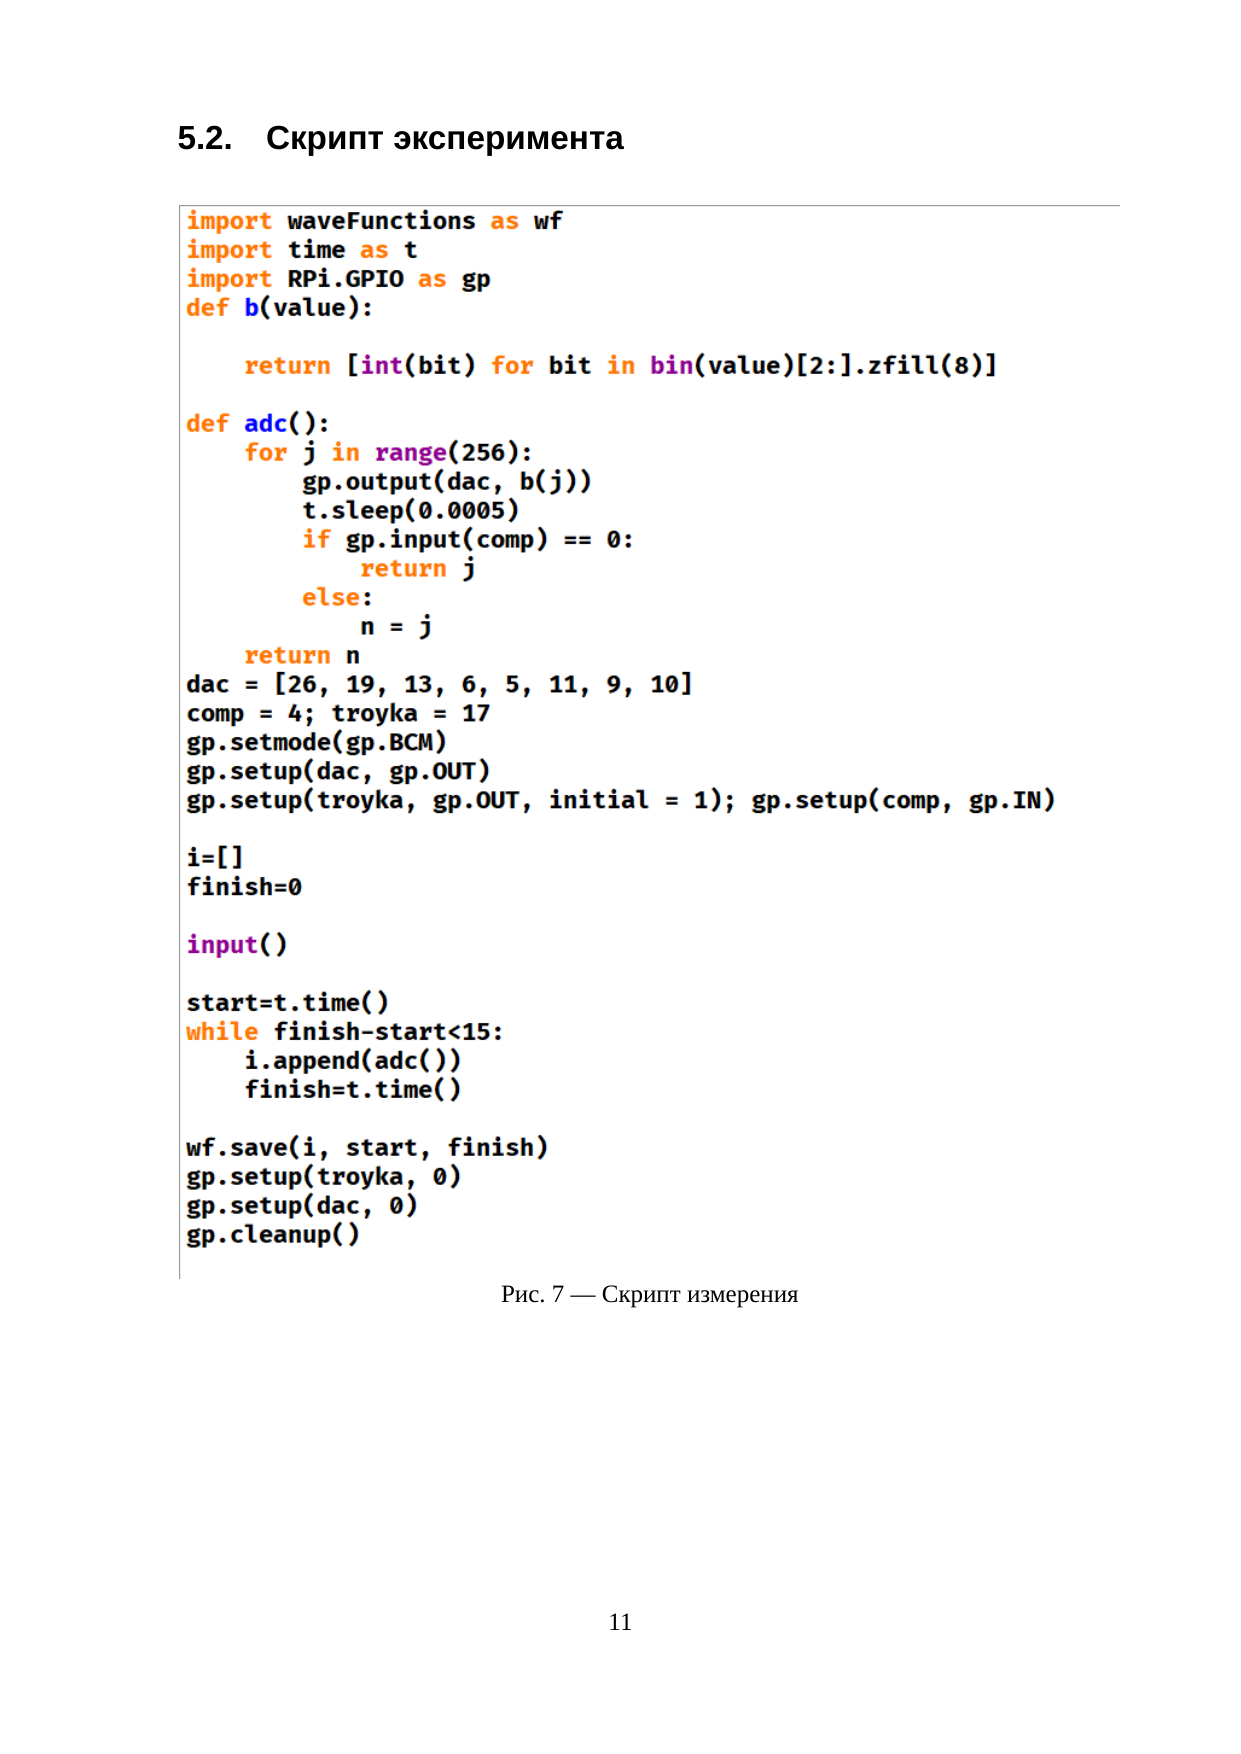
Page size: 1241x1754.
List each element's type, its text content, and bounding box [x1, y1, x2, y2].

text Рис. 7 — Скрипт измерения [118, 1279, 1122, 1308]
picture [179, 205, 1121, 1279]
subtitle Скрипт эксперимента [118, 118, 1122, 157]
